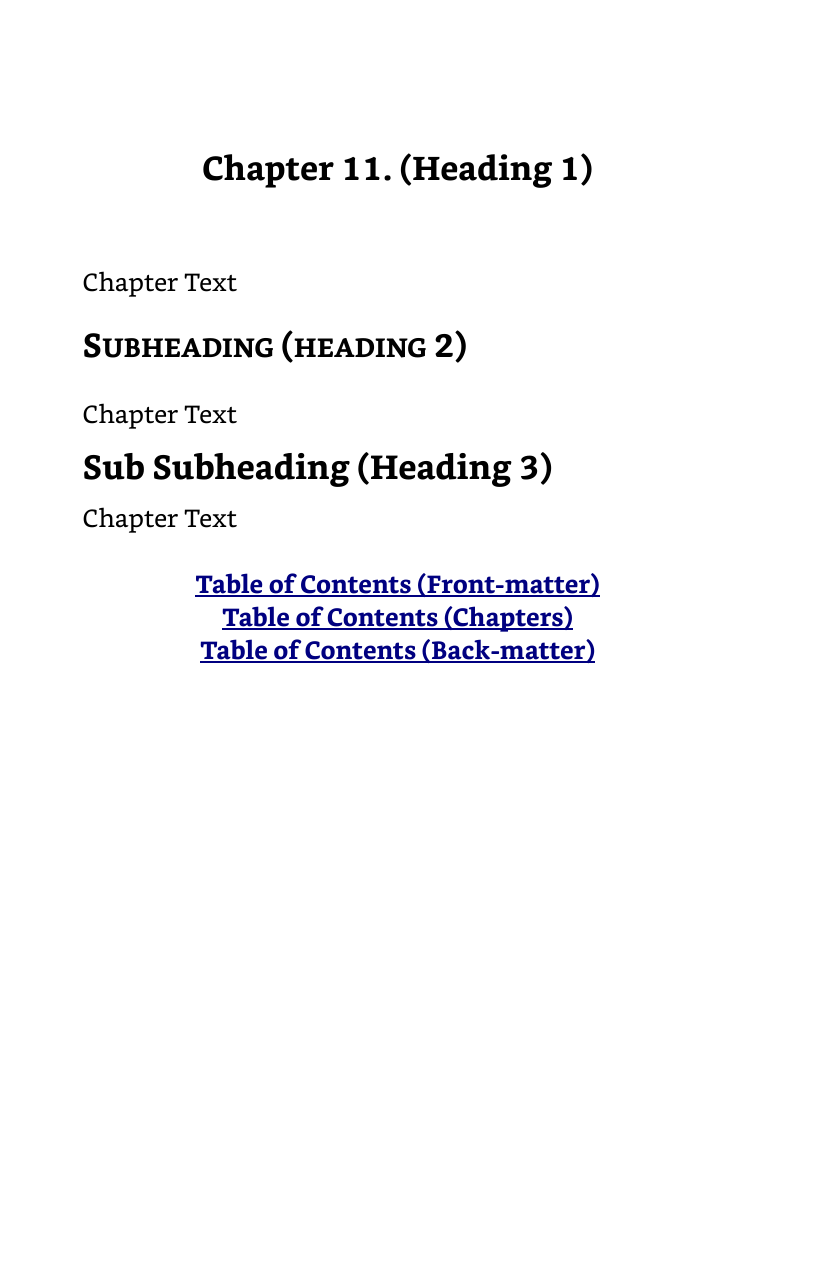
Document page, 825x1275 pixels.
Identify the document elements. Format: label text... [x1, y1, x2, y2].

text Chapter Text [82, 397, 712, 429]
text Table of Contents (Front-matter) [82, 567, 712, 600]
text Table of Contents (Chapters) [82, 600, 712, 633]
subtitle Sub Subheading (Heading 3) [82, 444, 712, 488]
subtitle Subheading (heading 2) [82, 322, 712, 366]
subtitle Chapter 11. (Heading 1) [82, 146, 712, 189]
text Chapter Text [82, 501, 712, 534]
text Chapter Text [82, 264, 712, 297]
text Table of Contents (Back-matter) [82, 633, 712, 666]
